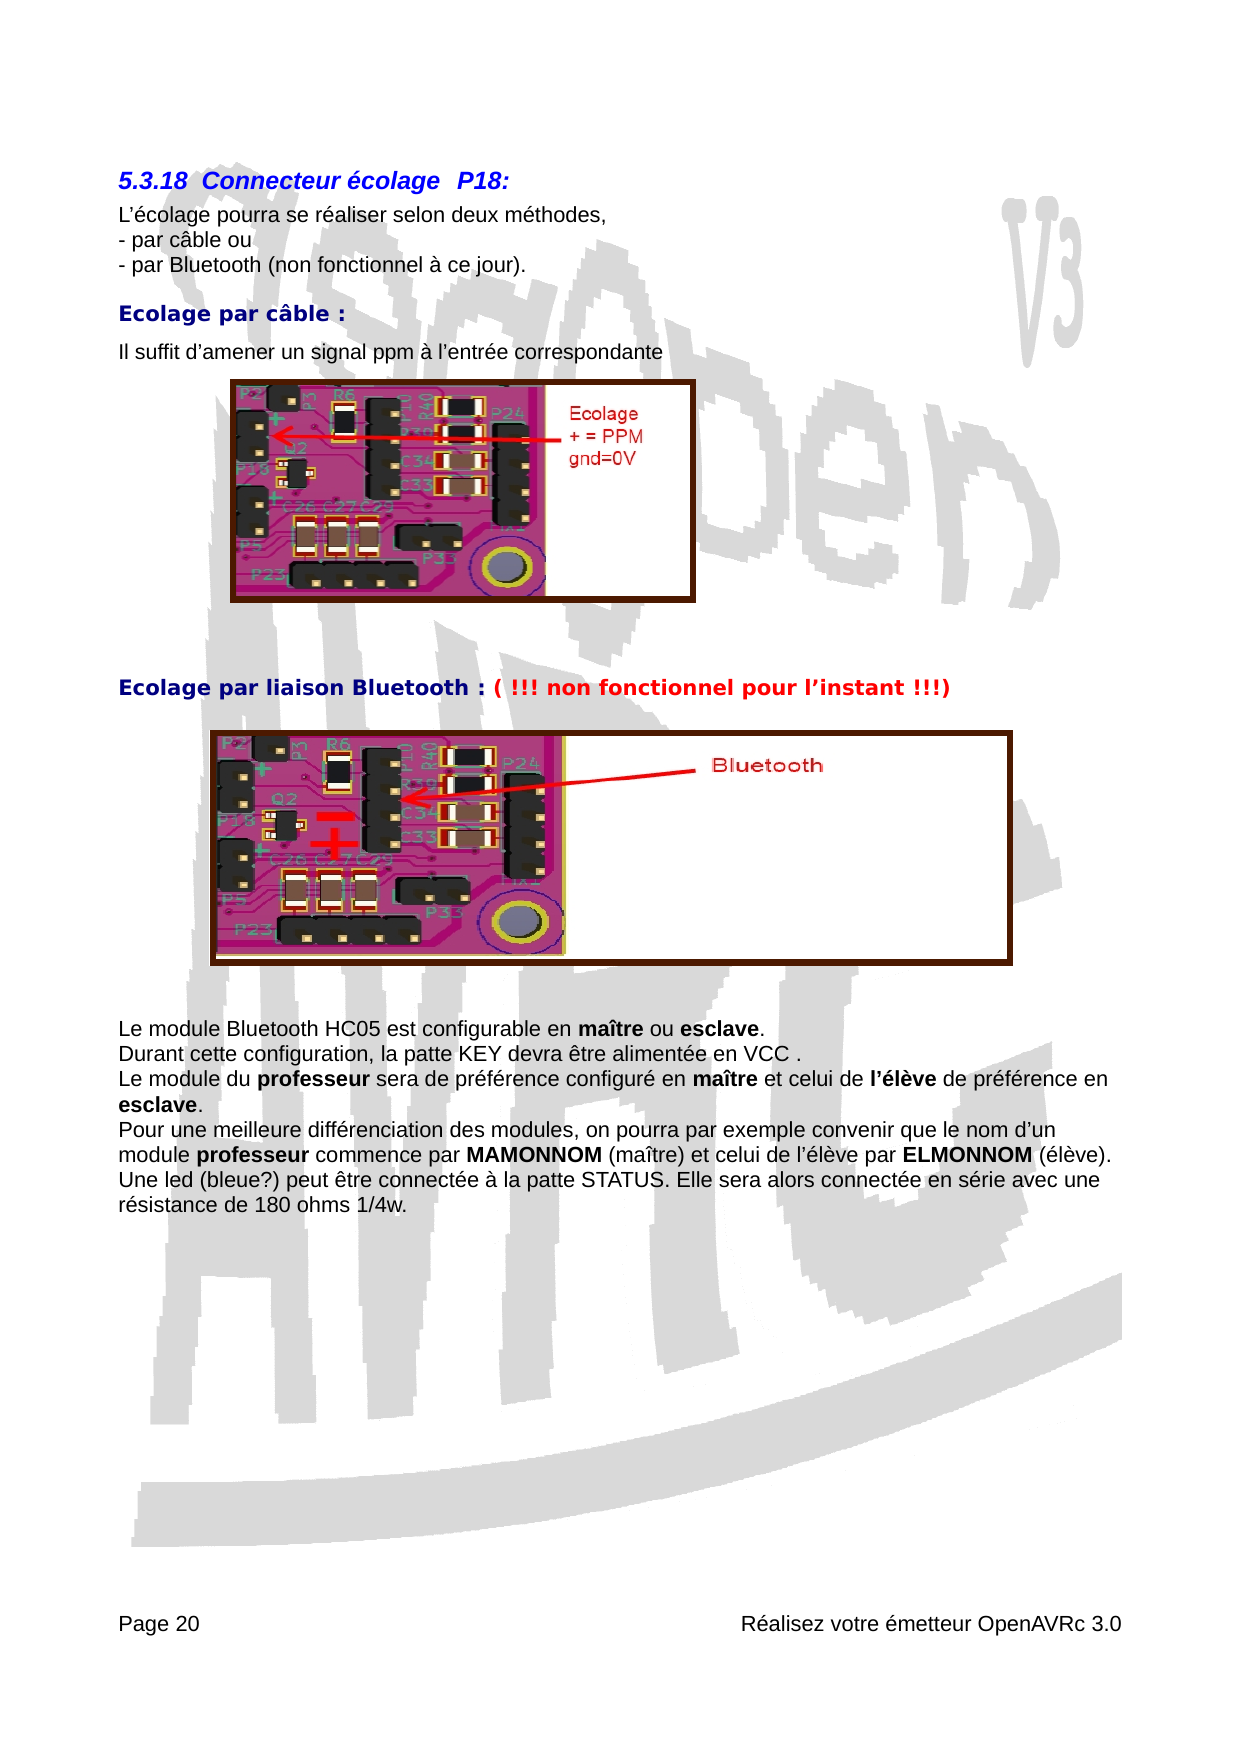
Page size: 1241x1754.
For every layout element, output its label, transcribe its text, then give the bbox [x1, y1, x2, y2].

subtitle Ecolage par câble : [118, 302, 1122, 327]
text Le module du professeur sera de préférence configuré en maître et celui de l’élève de préférence en esclave. [118, 1066, 1122, 1117]
subtitle 5.3.18 Connecteur écolage P18: [118, 166, 1122, 195]
text Durant cette configuration, la patte KEY devra être alimentée en VCC . [118, 1041, 1122, 1066]
text - par Bluetooth (non fonctionnel à ce jour). [118, 252, 1122, 277]
picture [216, 736, 1007, 959]
subtitle Ecolage par liaison Bluetooth : ( !!! non fonctionnel pour l’instant !!!) [118, 676, 1122, 701]
text Il suffit d’amener un signal ppm à l’entrée correspondante [118, 339, 1122, 364]
text L’écolage pourra se réaliser selon deux méthodes, [118, 202, 1122, 227]
picture [236, 385, 690, 596]
text - par câble ou [118, 227, 1122, 252]
text Une led (bleue?) peut être connectée à la patte STATUS. Elle sera alors connectée en série avec une résistance de 180 ohms 1/4w. [118, 1167, 1122, 1217]
text Le module Bluetooth HC05 est configurable en maître ou esclave. [118, 1016, 1122, 1041]
text Pour une meilleure différenciation des modules, on pourra par exemple convenir que le nom d’un module professeur commence par MAMONNOM (maître) et celui de l’élève par ELMONNOM (élève). [118, 1117, 1122, 1167]
